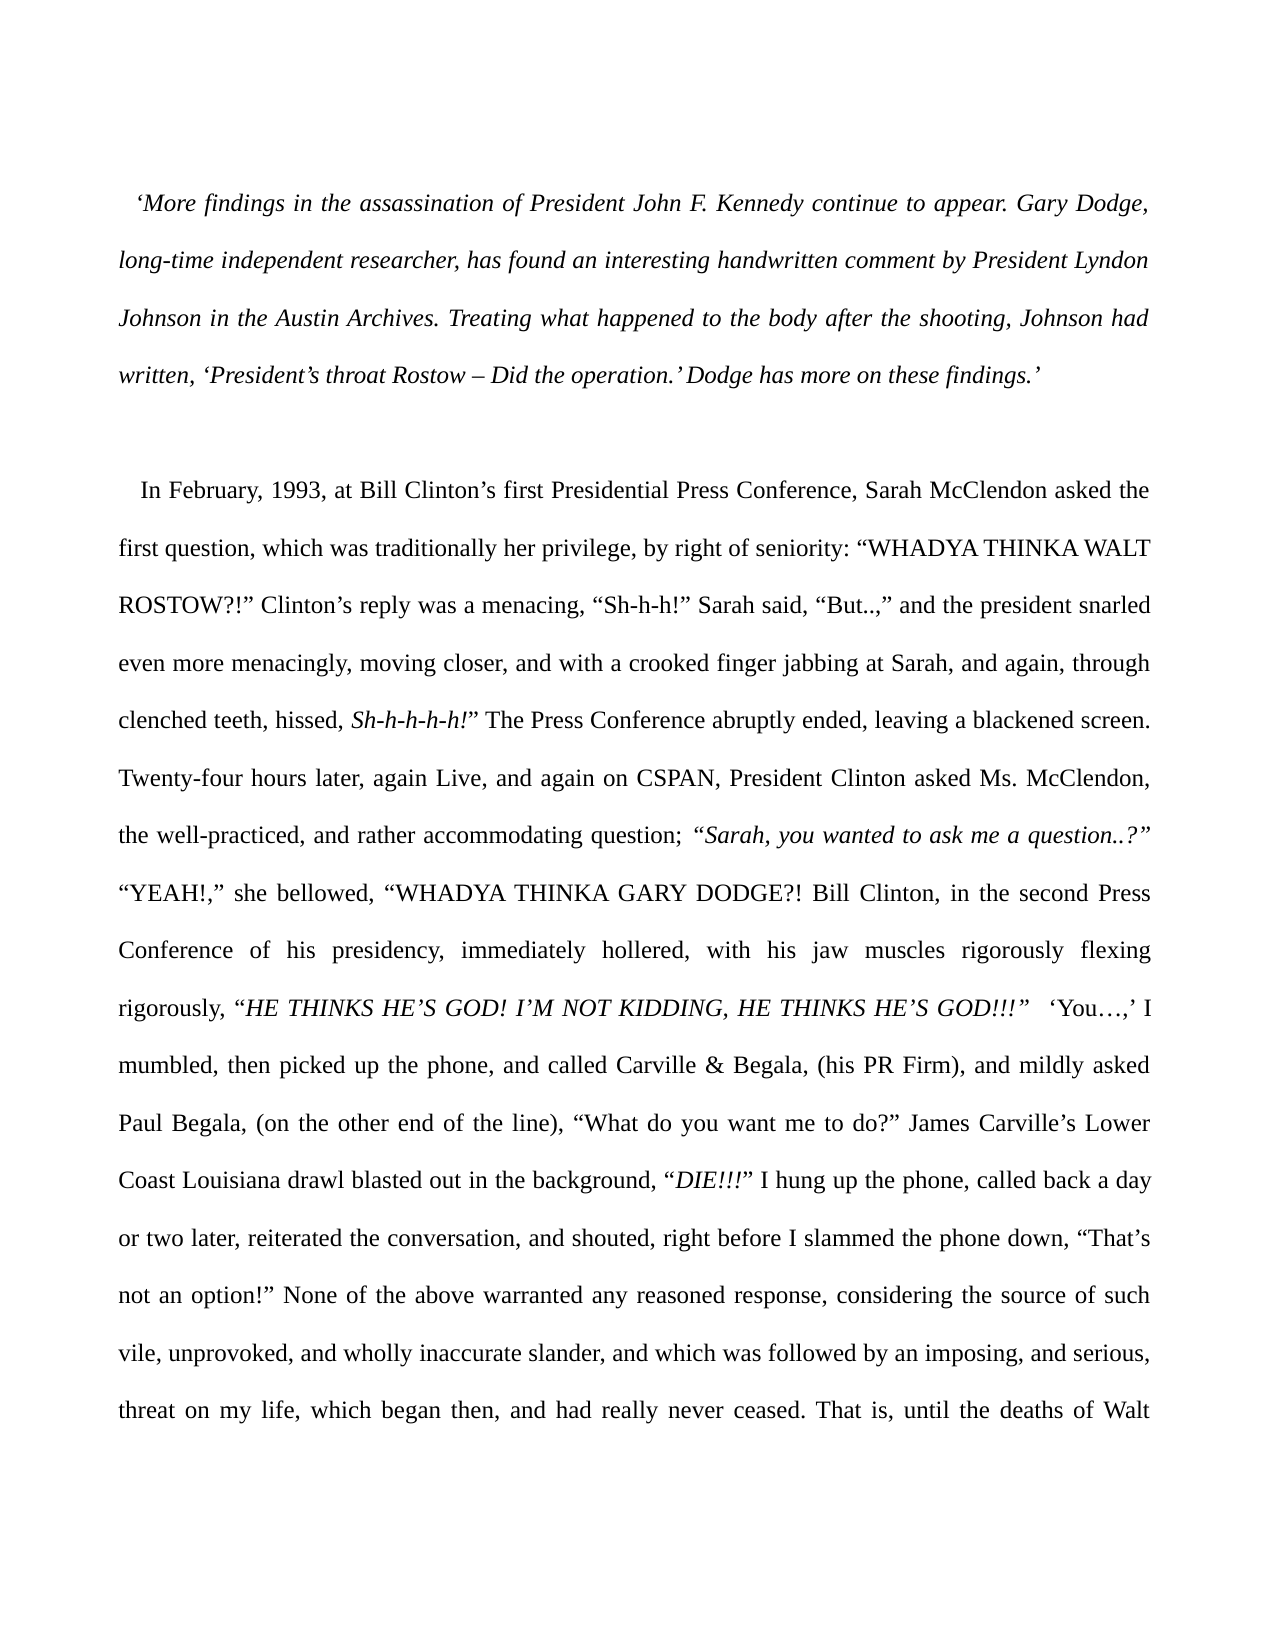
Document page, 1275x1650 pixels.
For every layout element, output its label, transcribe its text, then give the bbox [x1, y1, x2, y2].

text In February, 1993, at Bill Clinton’s first Presidential Press Conference, Sarah McClendon asked the first question, which was traditionally her privilege, by right of seniority: “WHADYA THINKA WALT ROSTOW?!” Clinton’s reply was a menacing, “Sh-h-h!” Sarah said, “But..,” and the president snarled even more menacingly, moving closer, and with a crooked finger jabbing at Sarah, and again, through clenched teeth, hissed, Sh-h-h-h-h!” The Press Conference abruptly ended, leaving a blackened screen. Twenty-four hours later, again Live, and again on CSPAN, President Clinton asked Ms. McClendon, the well-practiced, and rather accommodating question; “Sarah, you wanted to ask me a question..?” “YEAH!,” she bellowed, “WHADYA THINKA GARY DODGE?! Bill Clinton, in the second Press Conference of his presidency, immediately hollered, with his jaw muscles rigorously flexing rigorously, “HE THINKS HE’S GOD! I’M NOT KIDDING, HE THINKS HE’S GOD!!!” ‘You…,’ I mumbled, then picked up the phone, and called Carville & Begala, (his PR Firm), and mildly asked Paul Begala, (on the other end of the line), “What do you want me to do?” James Carville’s Lower Coast Louisiana drawl blasted out in the background, “DIE!!!” I hung up the phone, called back a day or two later, reiterated the conversation, and shouted, right before I slammed the phone down, “That’s not an option!” None of the above warranted any reasoned response, considering the source of such vile, unprovoked, and wholly inaccurate slander, and which was followed by an imposing, and serious, threat on my life, which began then, and had really never ceased. That is, until the deaths of Walt [118, 475, 1152, 1424]
text ‘More findings in the assassination of President John F. Kennedy continue to appear. Gary Dodge, long-time independent researcher, has found an interesting handwritten comment by President Lyndon Johnson in the Austin Archives. Treating what happened to the body after the shooting, Johnson had written, ‘President’s throat Rostow – Did the operation.’ Dodge has more on these findings.’ [118, 188, 1152, 389]
